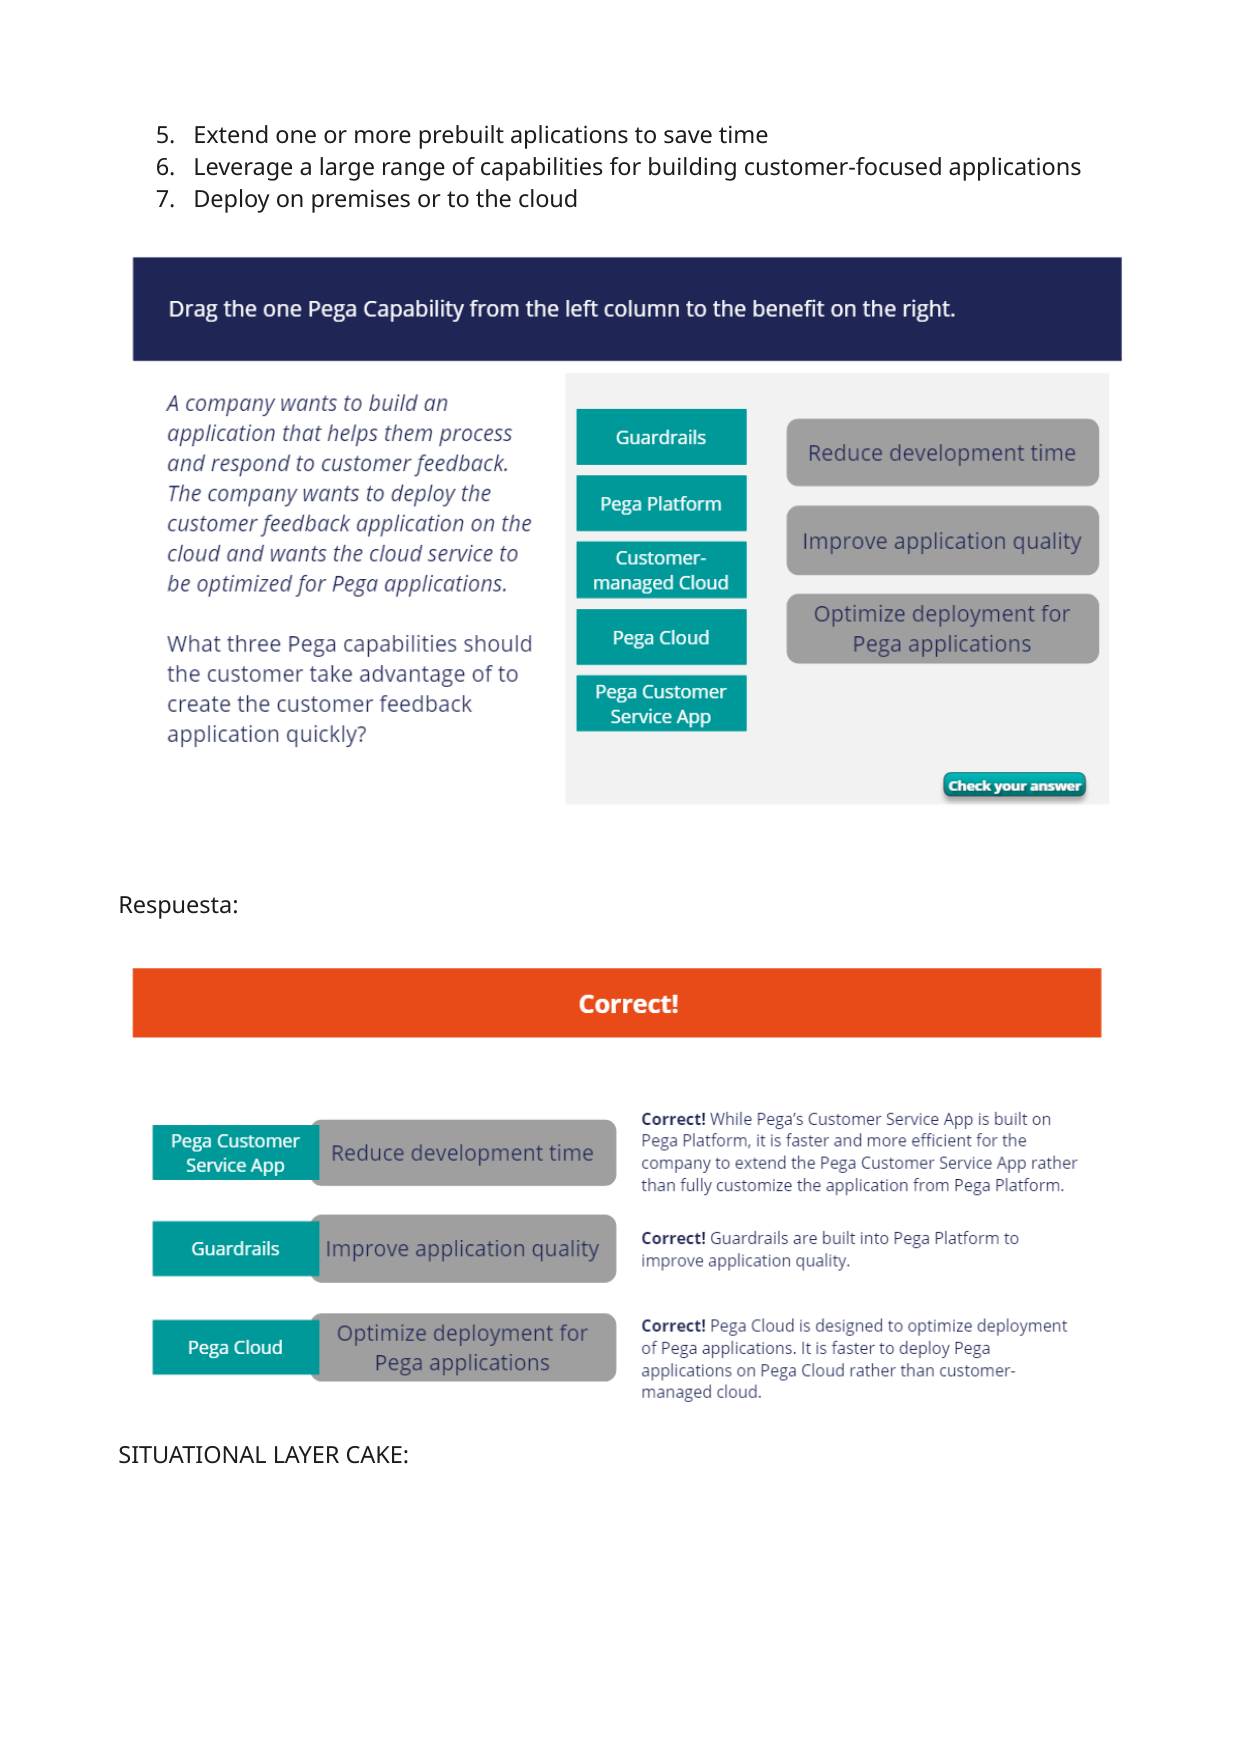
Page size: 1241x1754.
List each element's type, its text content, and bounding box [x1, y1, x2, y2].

text Respuesta: [118, 889, 1122, 921]
list Leverage a large range of capabilities for building customer-focused applications [156, 150, 1122, 182]
text SITUATIONAL LAYER CAKE: [118, 1439, 1122, 1471]
list Extend one or more prebuilt aplications to save time [156, 118, 1122, 150]
list Deploy on premises or to the cloud [156, 182, 1122, 214]
